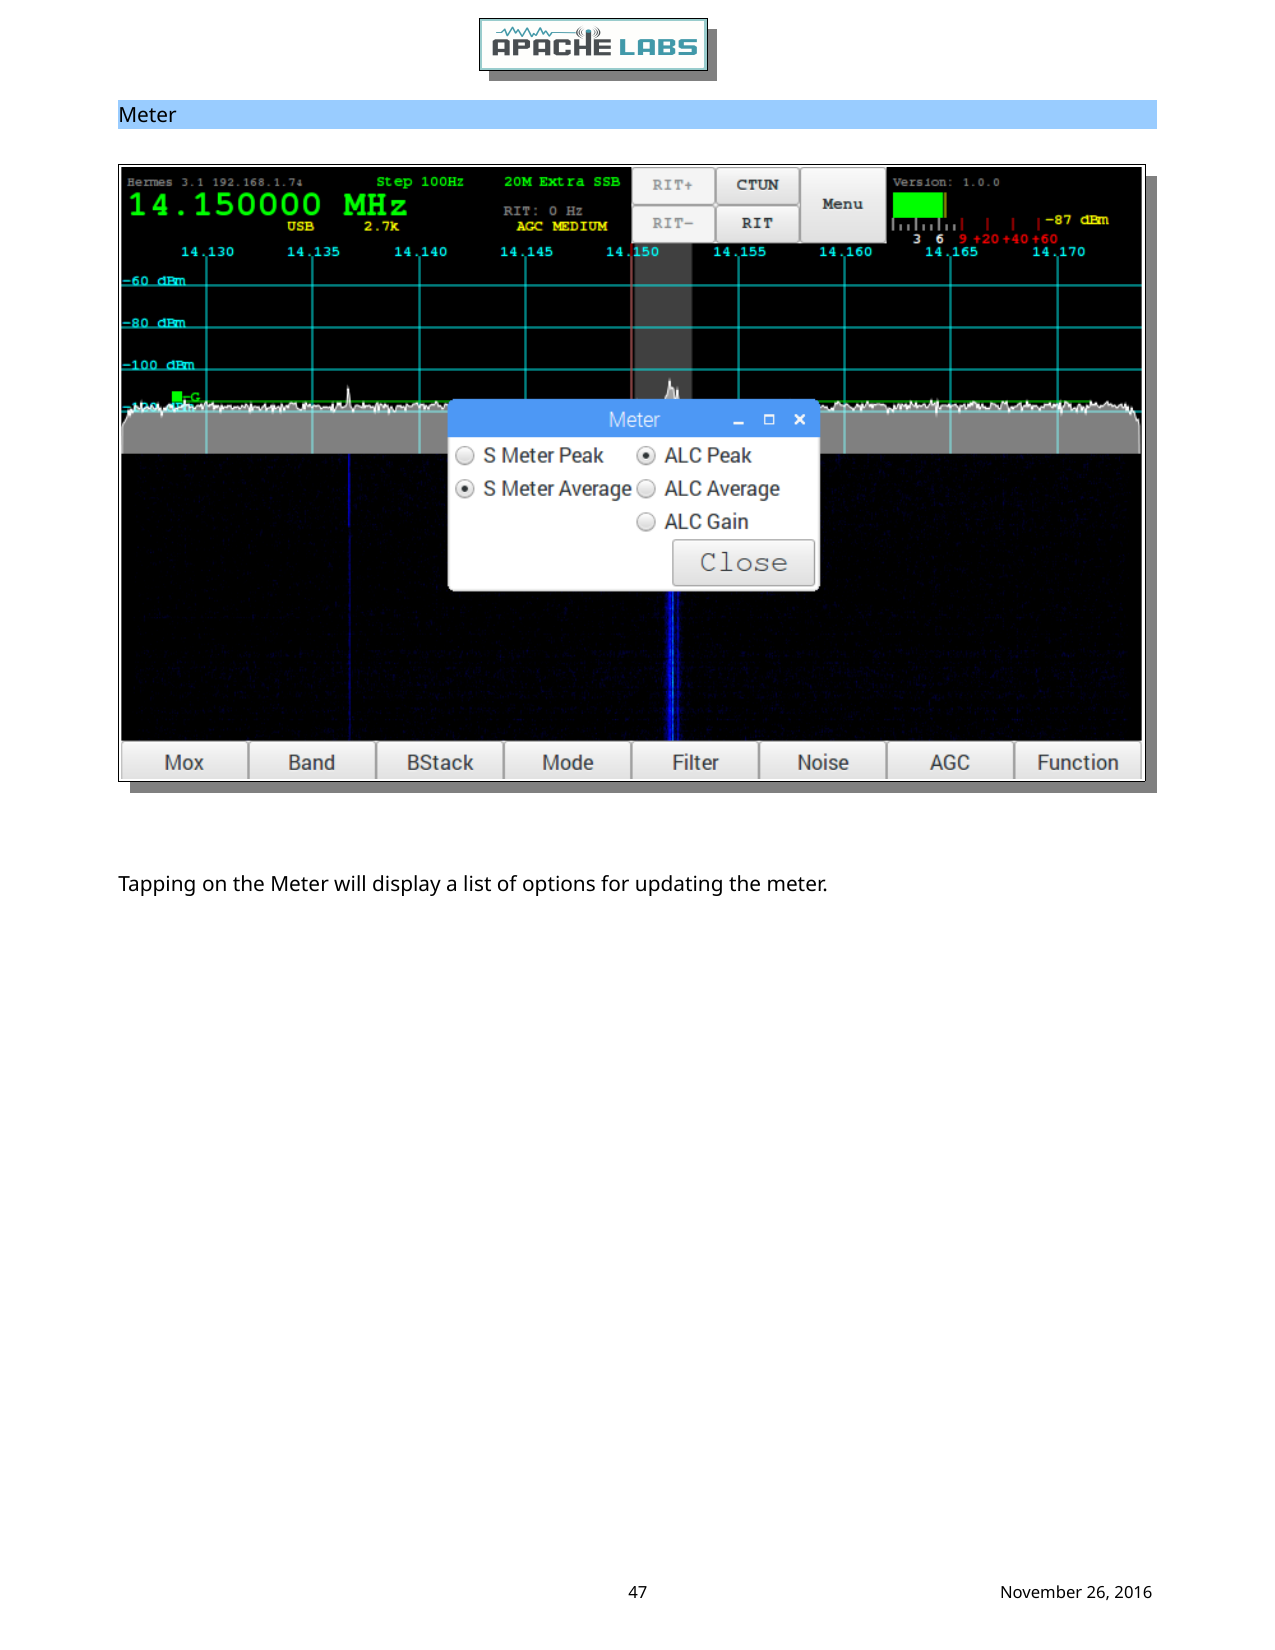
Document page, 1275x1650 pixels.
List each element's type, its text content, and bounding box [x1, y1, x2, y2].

picture [482, 21, 704, 68]
subtitle Meter [118, 100, 1157, 129]
text Tapping on the Meter will display a list of options for updating the meter. [118, 869, 1157, 898]
picture [121, 167, 1142, 779]
